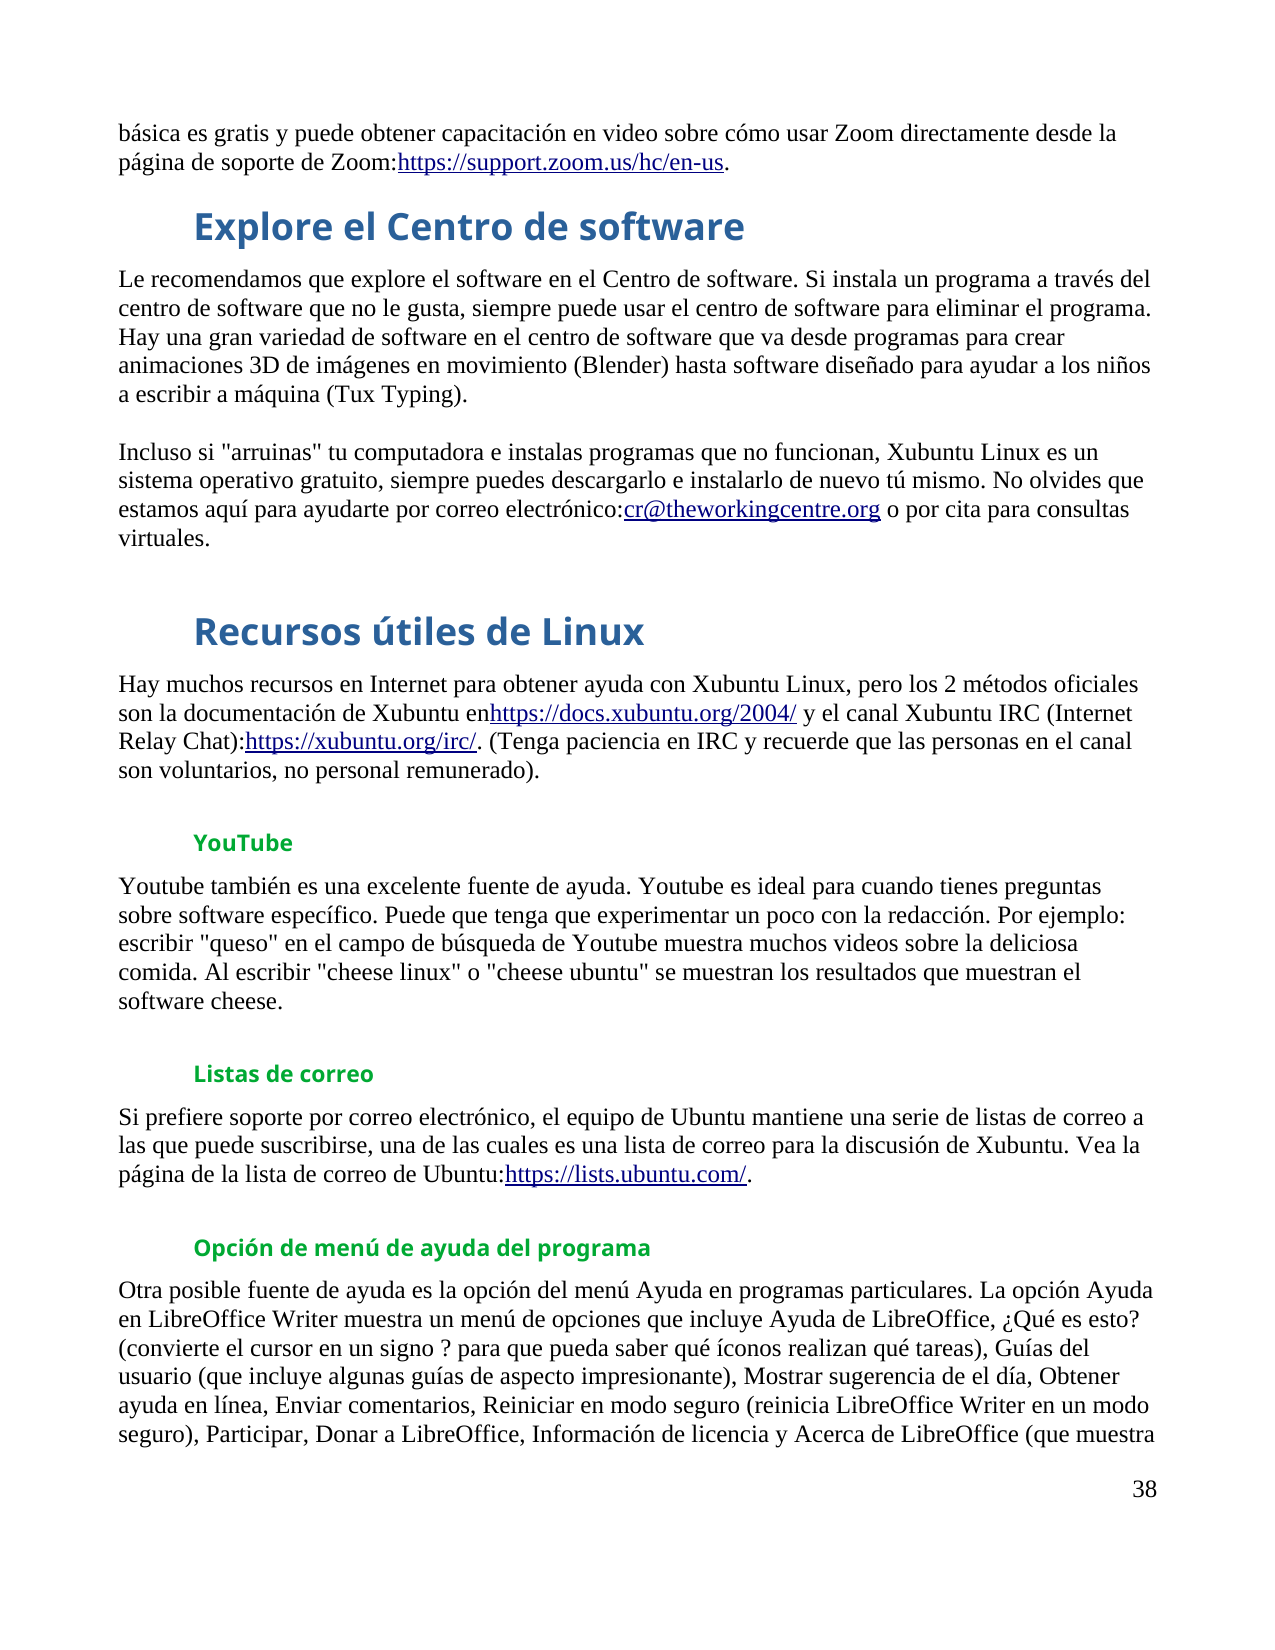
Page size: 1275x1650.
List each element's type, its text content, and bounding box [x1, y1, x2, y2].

subtitle Opción de menú de ayuda del programa [118, 1231, 1157, 1263]
text Otra posible fuente de ayuda es la opción del menú Ayuda en programas particulares. La opción Ayuda en LibreOffice Writer muestra un menú de opciones que incluye Ayuda de LibreOffice, ¿Qué es esto? (convierte el cursor en un signo ? para que pueda saber qué íconos realizan qué tareas), Guías del usuario (que incluye algunas guías de aspecto impresionante), Mostrar sugerencia de el día, Obtener ayuda en línea, Enviar comentarios, Reiniciar en modo seguro (reinicia LibreOffice Writer en un modo seguro), Participar, Donar a LibreOffice, Información de licencia y Acerca de LibreOffice (que muestra [118, 1275, 1157, 1448]
text Hay muchos recursos en Internet para obtener ayuda con Xubuntu Linux, pero los 2 métodos oficiales son la documentación de Xubuntu enhttps://docs.xubuntu.org/2004/ y el canal Xubuntu IRC (Internet Relay Chat):https://xubuntu.org/irc/. (Tenga paciencia en IRC y recuerde que las personas en el canal son voluntarios, no personal remunerado). [118, 669, 1157, 784]
text Le recomendamos que explore el software en el Centro de software. Si instala un programa a través del centro de software que no le gusta, siempre puede usar el centro de software para eliminar el programa. Hay una gran variedad de software en el centro de software que va desde programas para crear animaciones 3D de imágenes en movimiento (Blender) hasta software diseñado para ayudar a los niños a escribir a máquina (Tux Typing). [118, 264, 1157, 408]
text básica es gratis y puede obtener capacitación en video sobre cómo usar Zoom directamente desde la página de soporte de Zoom:https://support.zoom.us/hc/en-us. [118, 118, 1157, 176]
subtitle Explore el Centro de software [118, 201, 1157, 252]
subtitle YouTube [118, 827, 1157, 858]
text Incluso si "arruinas" tu computadora e instalas programas que no funcionan, Xubuntu Linux es un sistema operativo gratuito, siempre puedes descargarlo e instalarlo de nuevo tú mismo. No olvides que estamos aquí para ayudarte por correo electrónico:cr@theworkingcentre.org o por cita para consultas virtuales. [118, 437, 1157, 552]
text Si prefiere soporte por correo electrónico, el equipo de Ubuntu mantiene una serie de listas de correo a las que puede suscribirse, una de las cuales es una lista de correo para la discusión de Xubuntu. Vea la página de la lista de correo de Ubuntu:https://lists.ubuntu.com/. [118, 1102, 1157, 1188]
subtitle Listas de correo [118, 1058, 1157, 1089]
text Youtube también es una excelente fuente de ayuda. Youtube es ideal para cuando tienes preguntas sobre software específico. Puede que tenga que experimentar un poco con la redacción. Por ejemplo: escribir "queso" en el campo de búsqueda de Youtube muestra muchos videos sobre la deliciosa comida. Al escribir "cheese linux" o "cheese ubuntu" se muestran los resultados que muestran el software cheese. [118, 871, 1157, 1015]
subtitle Recursos útiles de Linux [118, 605, 1157, 656]
